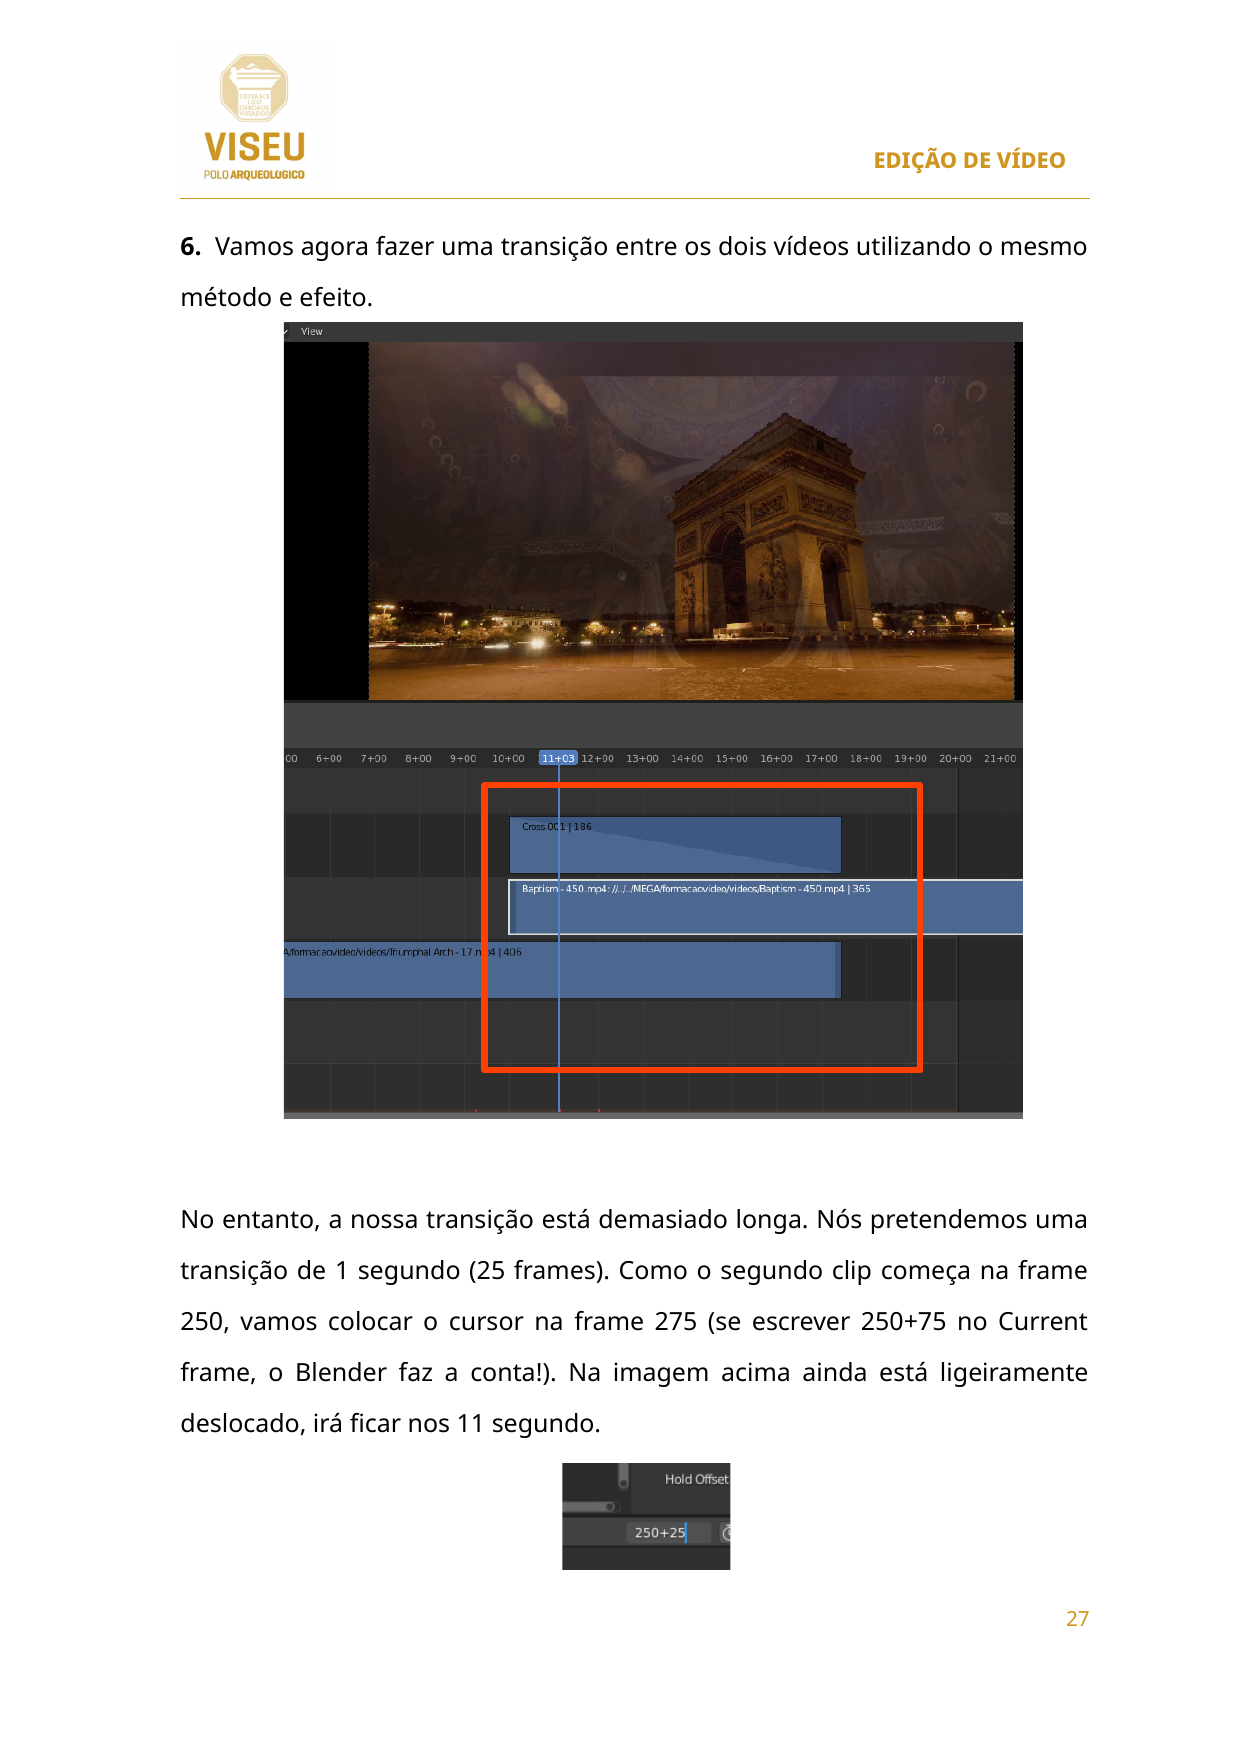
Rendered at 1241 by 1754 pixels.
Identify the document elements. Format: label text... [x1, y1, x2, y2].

picture [283, 322, 1023, 1119]
picture [562, 1463, 731, 1570]
text 6. Vamos agora fazer uma transição entre os dois vídeos utilizando o mesmo método e efeito. [180, 228, 1090, 313]
text No entanto, a nossa transição está demasiado longa. Nós pretendemos uma transição de 1 segundo (25 frames). Como o segundo clip começa na frame 250, vamos colocar o cursor na frame 275 (se escrever 250+75 no Current frame, o Blender faz a conta!). Na imagem acima ainda está ligeiramente deslocado, irá ficar nos 11 segundo. [180, 1201, 1090, 1439]
